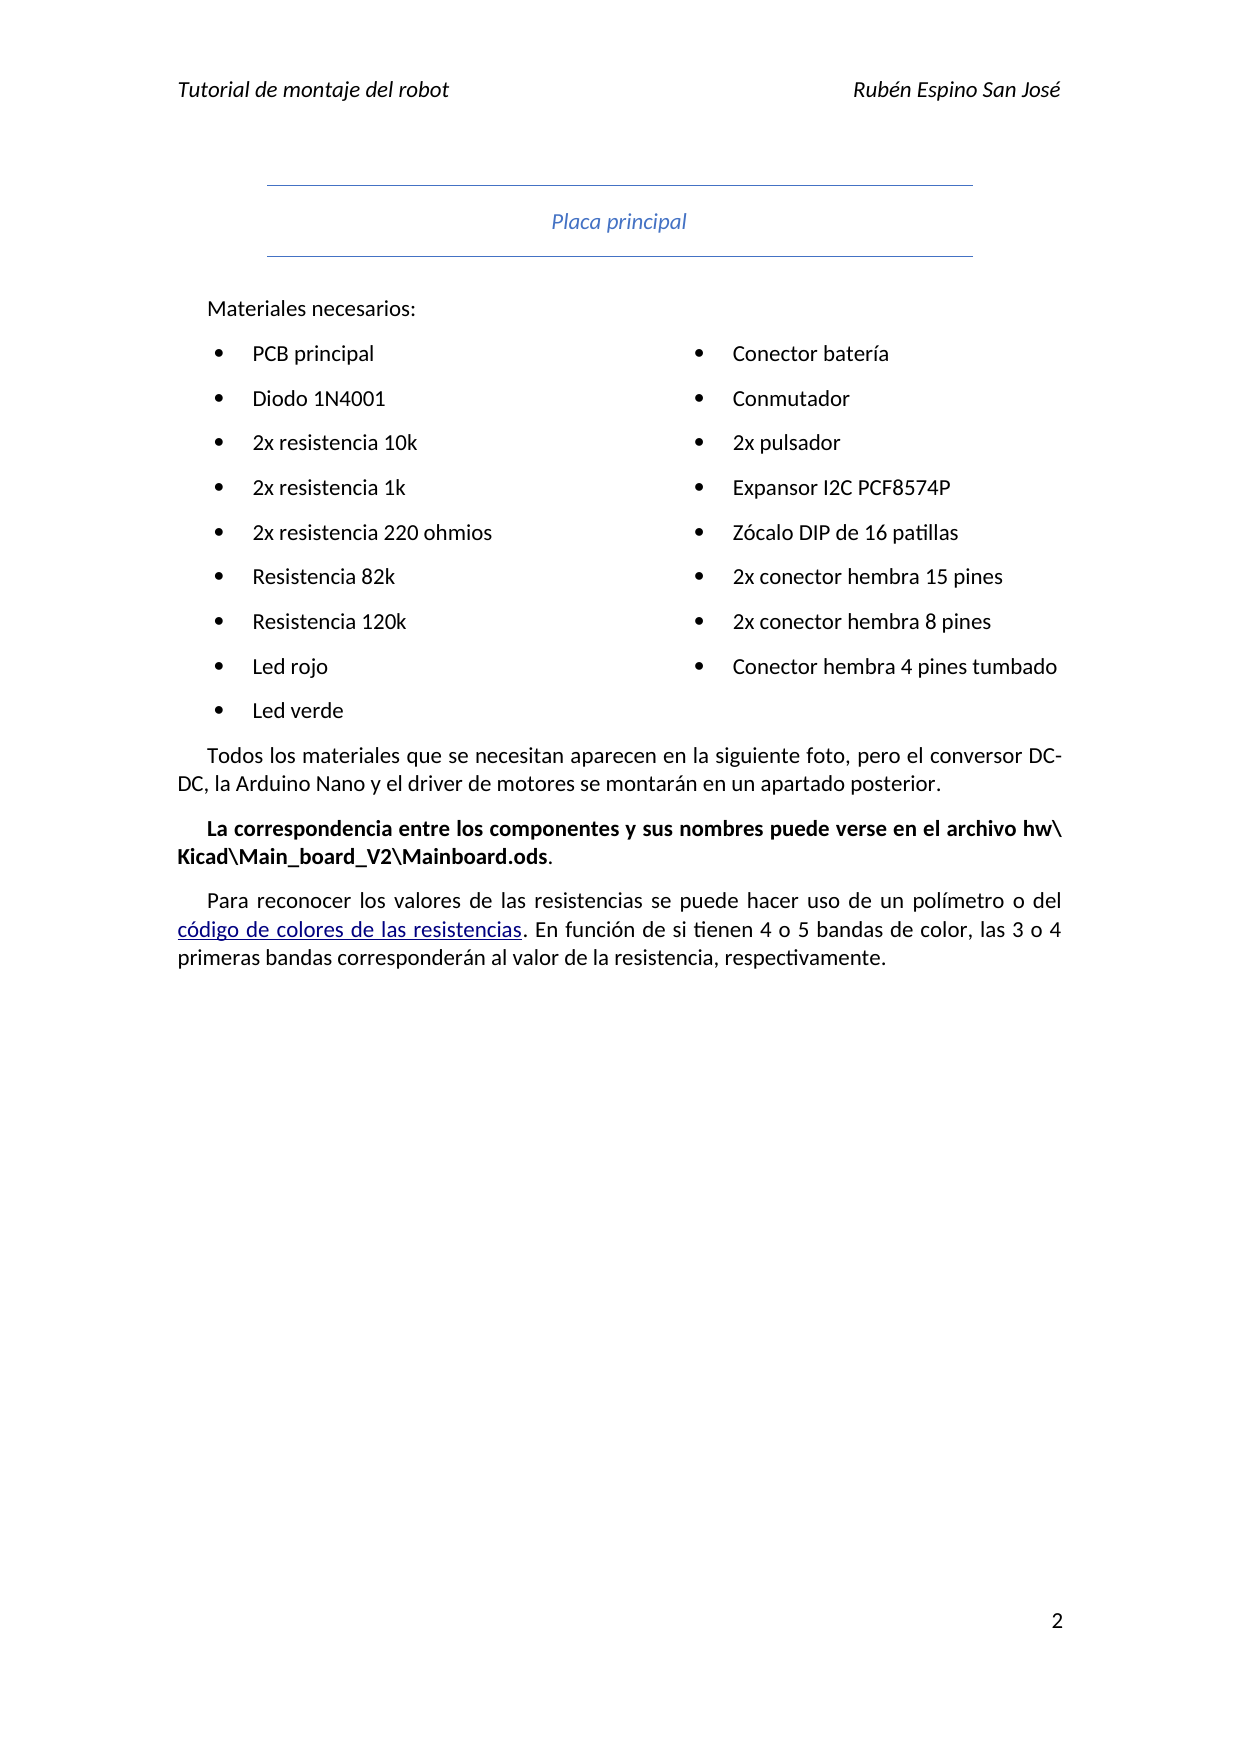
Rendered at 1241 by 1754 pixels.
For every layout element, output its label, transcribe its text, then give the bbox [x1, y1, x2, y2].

list 2x resistencia 10k [215, 428, 583, 456]
text La correspondencia entre los componentes y sus nombres puede verse en el archivo hw\Kicad\Main_board_V2\Mainboard.ods. [177, 814, 1063, 870]
list Conector batería [695, 339, 1063, 367]
list 2x pulsador [695, 428, 1063, 456]
text Para reconocer los valores de las resistencias se puede hacer uso de un polímetro o del código de colores de las resistencias. En función de si tienen 4 o 5 bandas de color, las 3 o 4 primeras bandas corresponderán al valor de la resistencia, respectivamente. [177, 887, 1063, 971]
text Placa principal [267, 186, 973, 256]
list Conector hembra 4 pines tumbado [695, 652, 1063, 680]
list Zócalo DIP de 16 patillas [695, 518, 1063, 546]
list Diodo 1N4001 [215, 384, 583, 412]
list Conmutador [695, 384, 1063, 412]
list Expansor I2C PCF8574P [695, 473, 1063, 501]
list Resistencia 120k [215, 607, 583, 635]
list 2x resistencia 220 ohmios [215, 518, 583, 546]
list Resistencia 82k [215, 562, 583, 591]
text Materiales necesarios: [177, 294, 1063, 322]
list 2x conector hembra 15 pines [695, 562, 1063, 591]
list Led verde [215, 697, 583, 724]
list Led rojo [215, 652, 583, 680]
list 2x resistencia 1k [215, 473, 583, 501]
list 2x conector hembra 8 pines [695, 607, 1063, 635]
text Todos los materiales que se necesitan aparecen en la siguiente foto, pero el conversor DC-DC, la Arduino Nano y el driver de motores se montarán en un apartado posterior. [177, 741, 1063, 797]
list PCB principal [215, 339, 583, 367]
